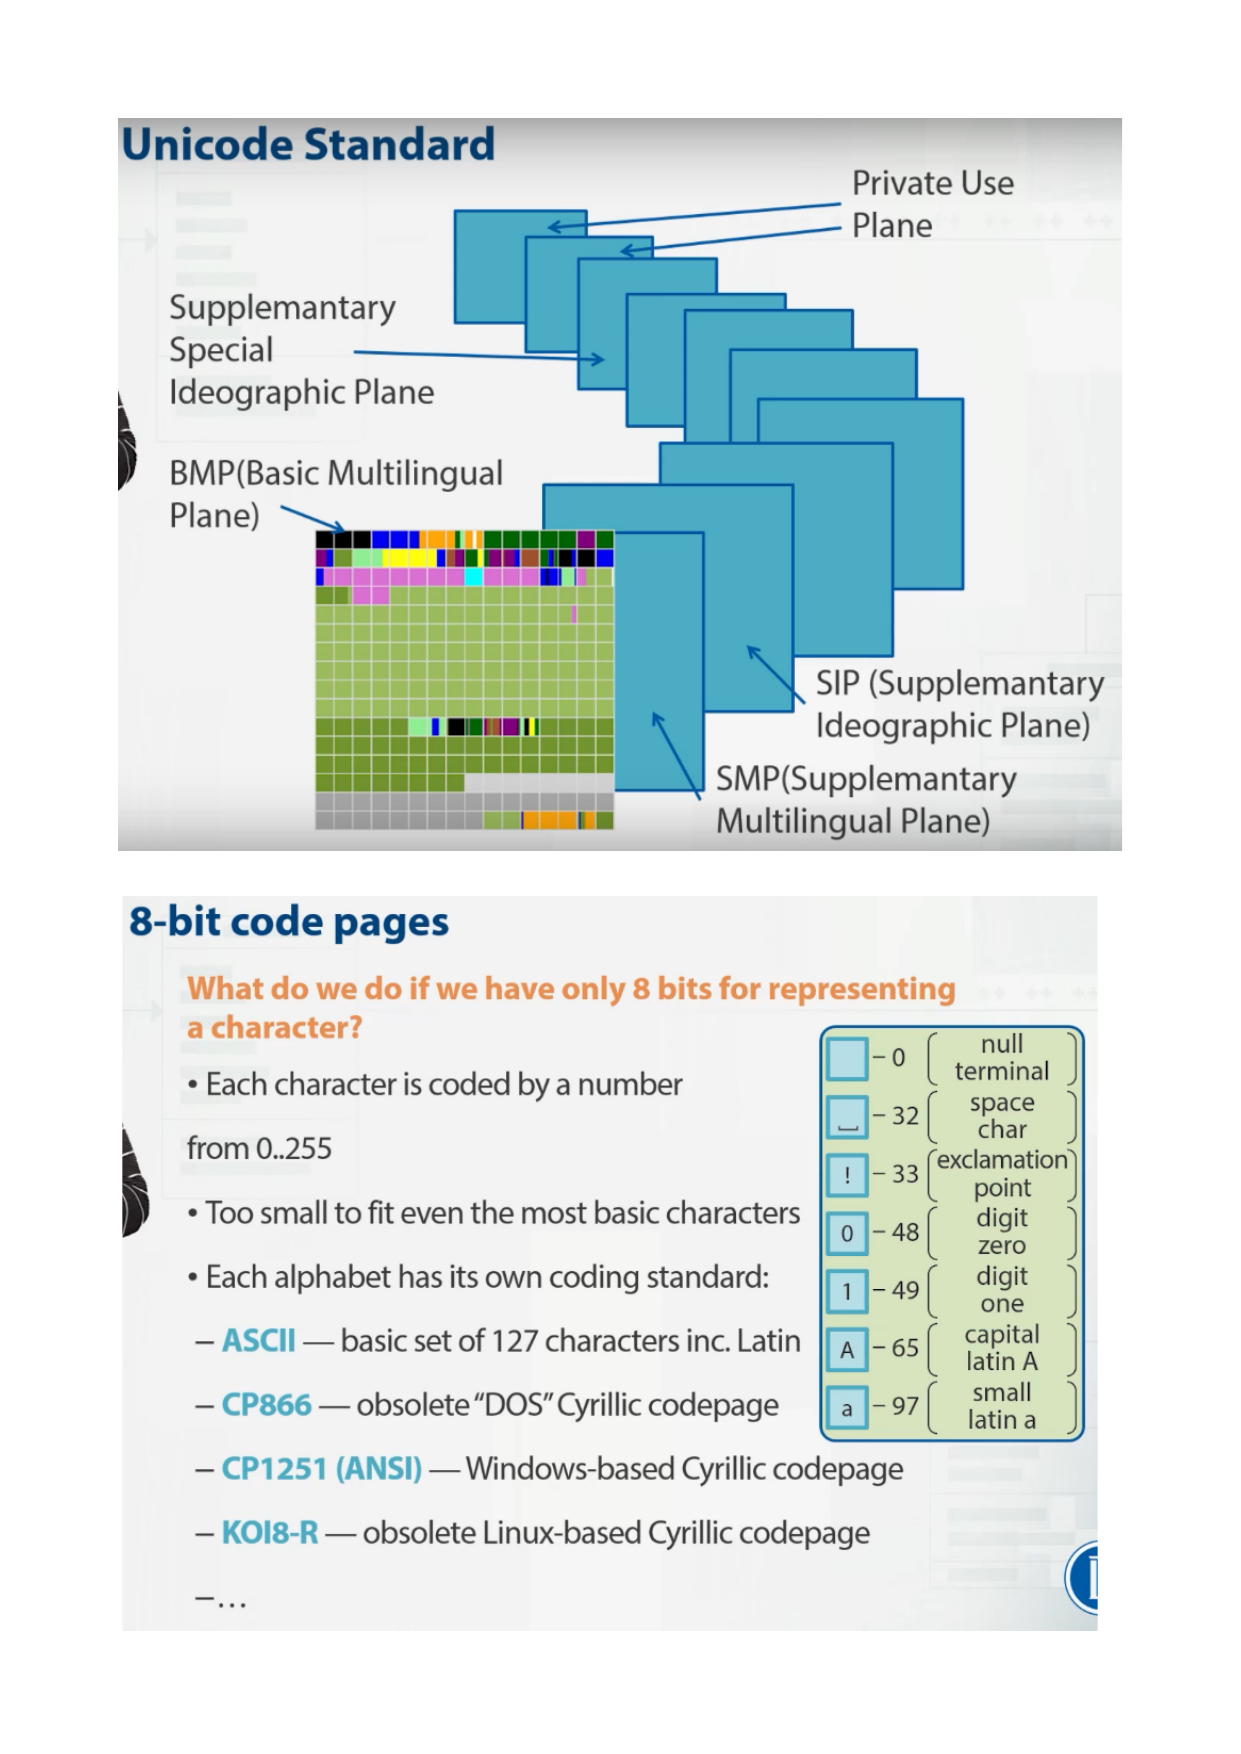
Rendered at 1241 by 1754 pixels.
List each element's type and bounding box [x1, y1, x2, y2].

picture [122, 896, 1098, 1631]
picture [118, 118, 1123, 851]
